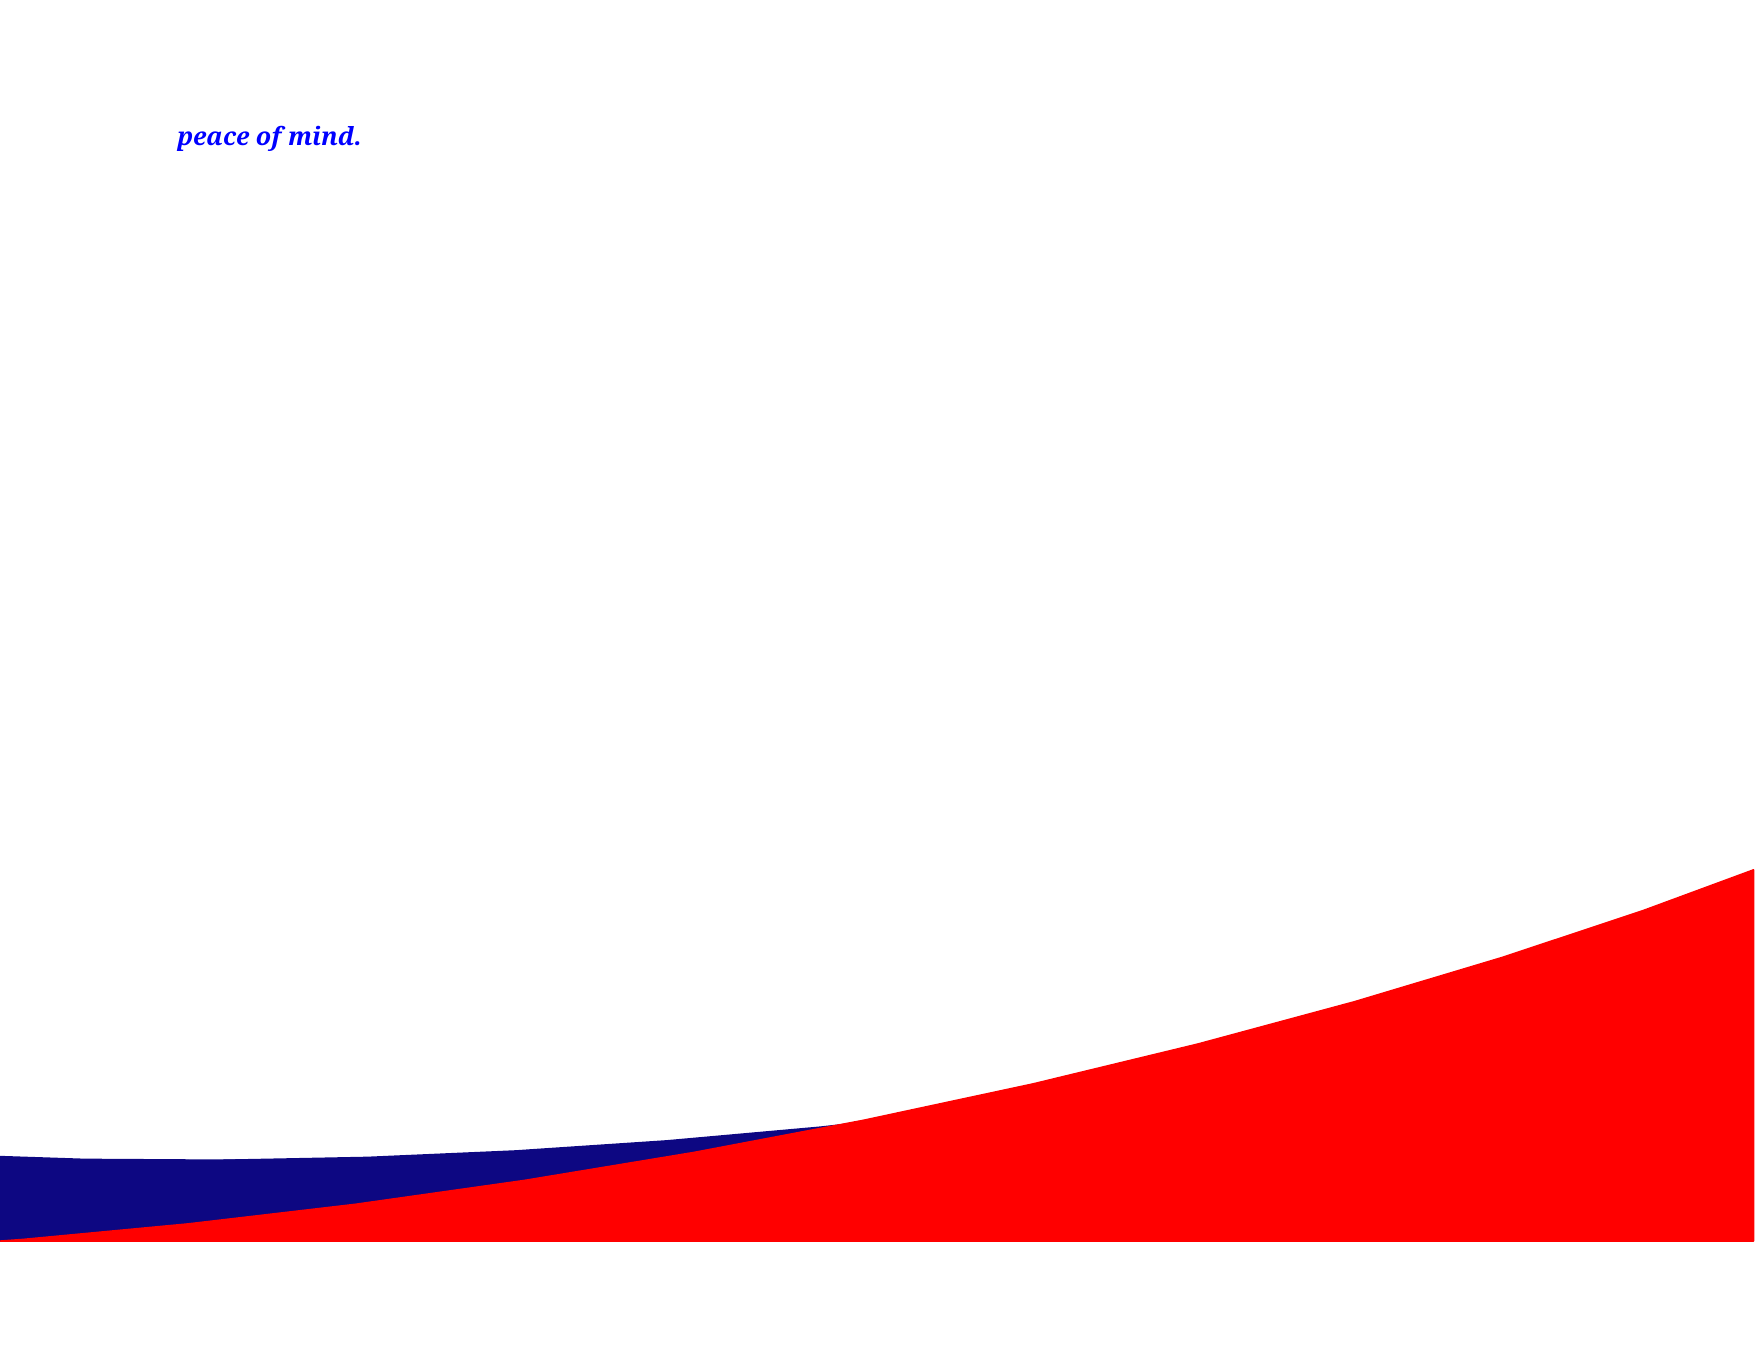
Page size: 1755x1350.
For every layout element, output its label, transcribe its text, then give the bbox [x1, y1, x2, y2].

text peace of mind. [177, 118, 1578, 152]
